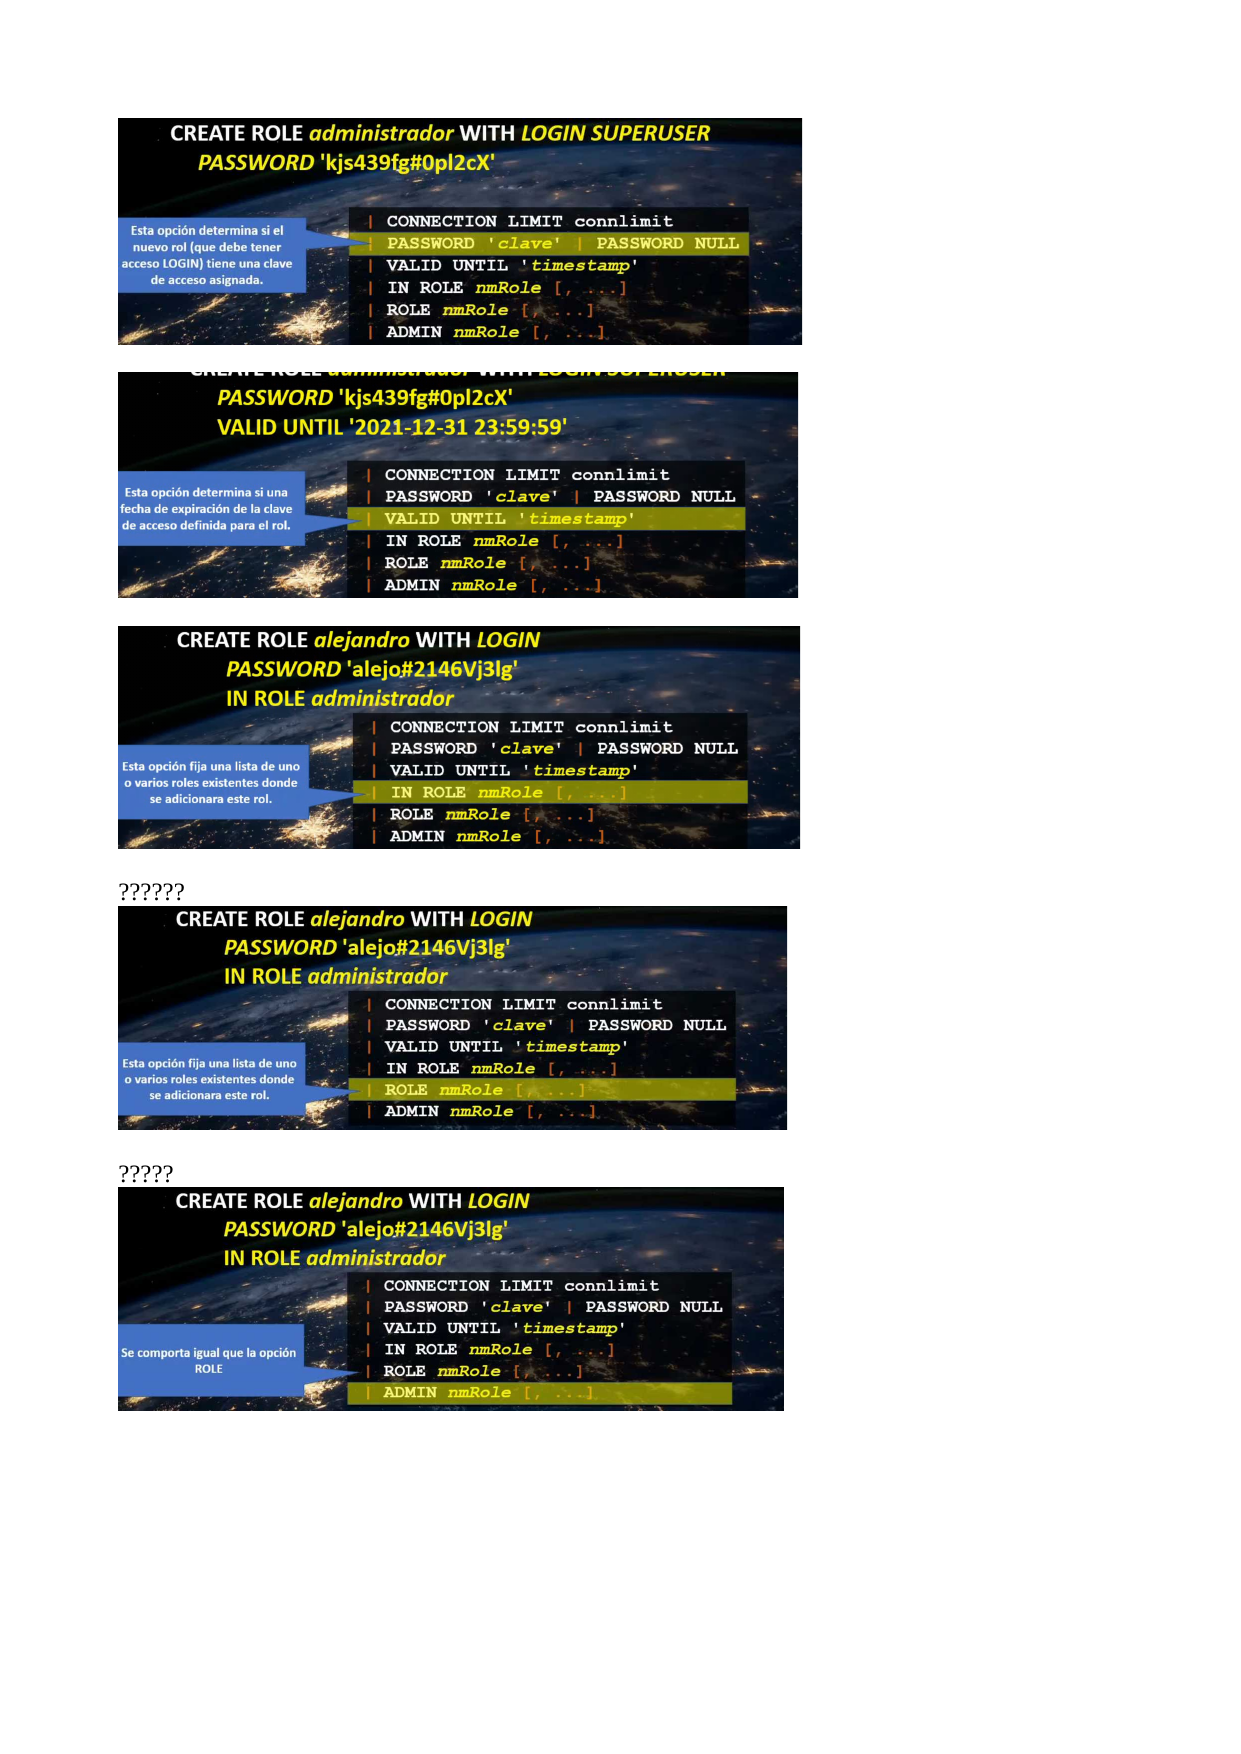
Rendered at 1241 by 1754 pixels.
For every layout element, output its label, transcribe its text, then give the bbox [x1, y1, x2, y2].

picture [118, 626, 801, 849]
picture [118, 372, 799, 598]
picture [118, 906, 788, 1130]
text ????? [118, 1159, 1122, 1187]
text ?????? [118, 877, 1122, 906]
picture [118, 118, 803, 345]
picture [118, 1187, 784, 1411]
